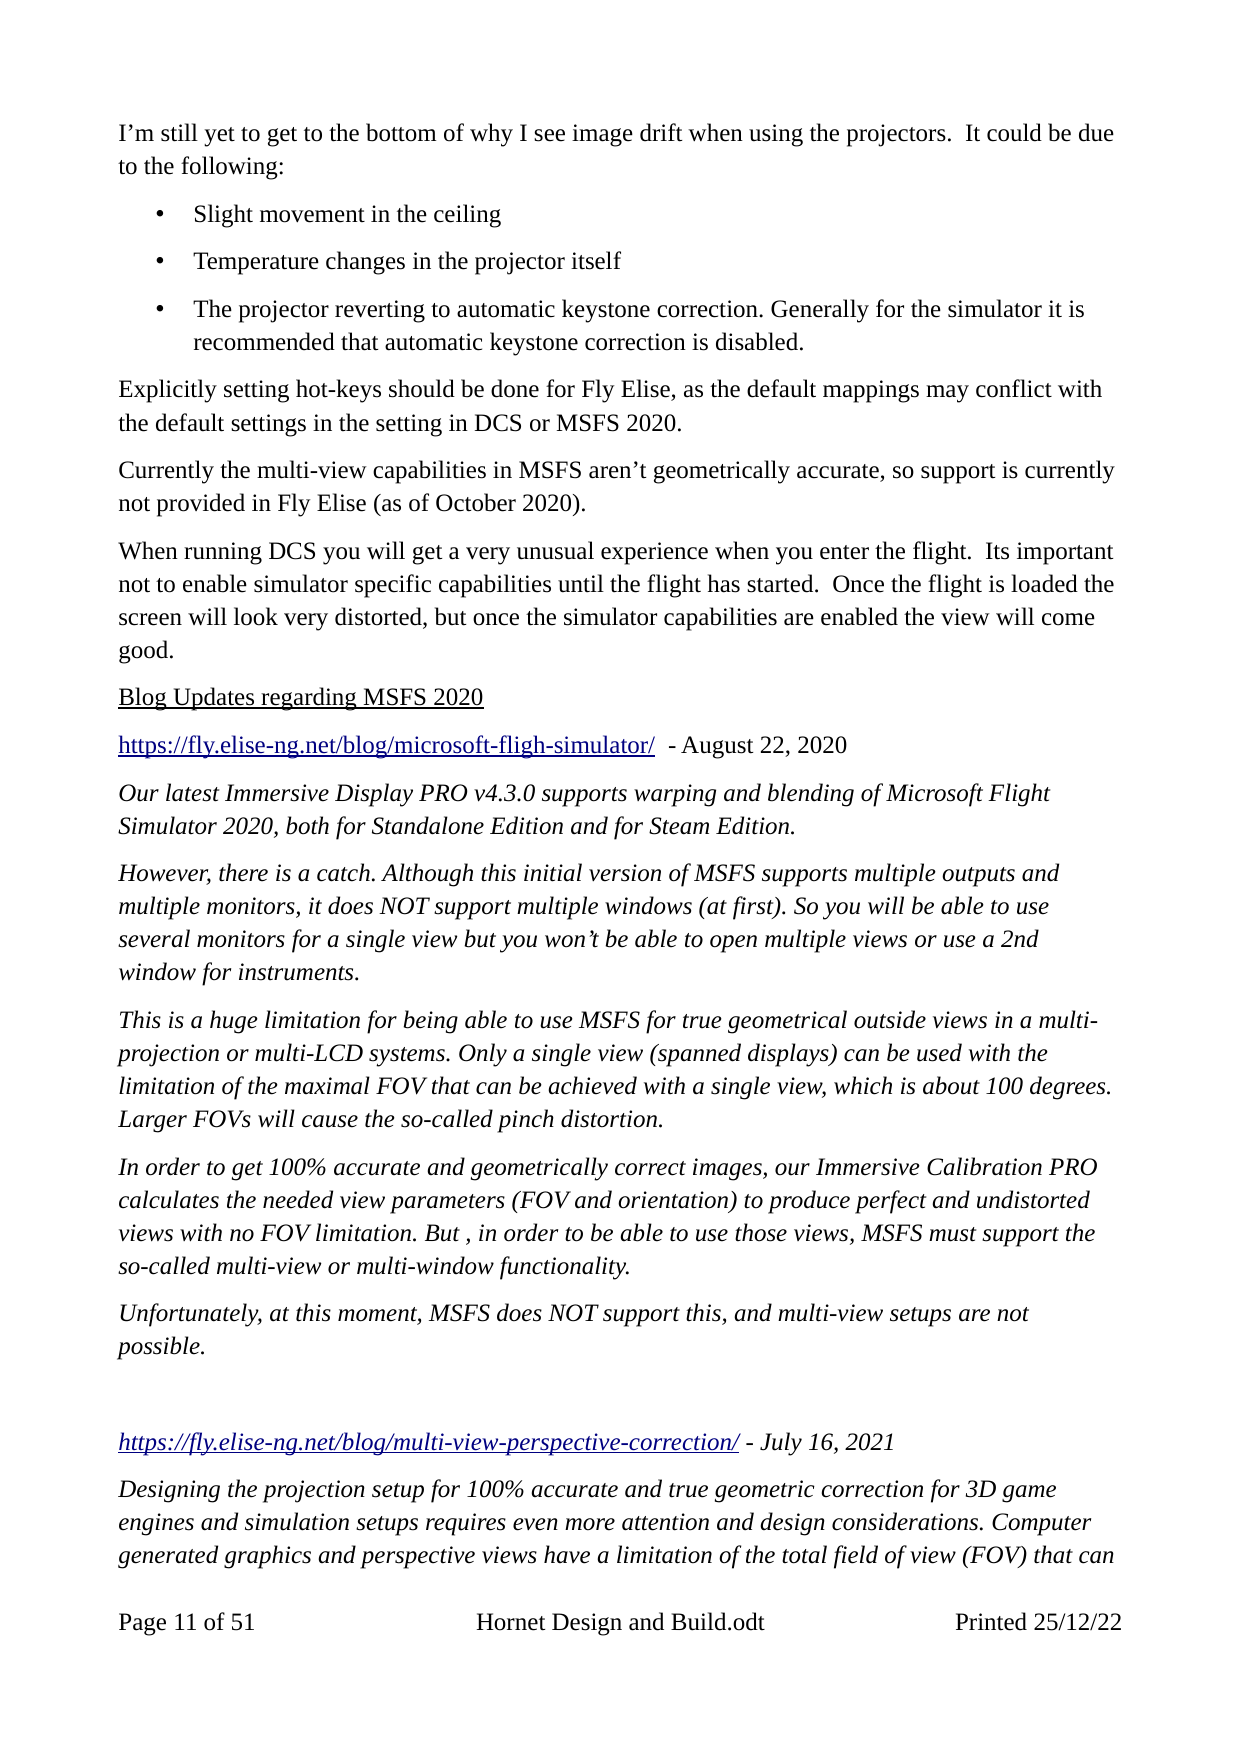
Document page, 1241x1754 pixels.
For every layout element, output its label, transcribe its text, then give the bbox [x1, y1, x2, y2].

text In order to get 100% accurate and geometrically correct images, our Immersive Calibration PRO calculates the needed view parameters (FOV and orientation) to produce perfect and undistorted views with no FOV limitation. But , in order to be able to use those views, MSFS must support the so-called multi-view or multi-window functionality. [118, 1152, 1122, 1279]
list Slight movement in the ceiling [156, 199, 1122, 227]
list The projector reverting to automatic keystone correction. Generally for the simulator it is recommended that automatic keystone correction is disabled. [156, 294, 1122, 356]
text https://fly.elise-ng.net/blog/multi-view-perspective-correction/ - July 16, 2021 [118, 1427, 1122, 1455]
text This is a huge limitation for being able to use MSFS for true geometrical outside views in a multi-projection or multi-LCD systems. Only a single view (spanned displays) can be used with the limitation of the maximal FOV that can be achieved with a single view, which is about 100 degrees. Larger FOVs will cause the so-called pinch distortion. [118, 1005, 1122, 1133]
text When running DCS you will get a very unusual experience when you enter the flight. Its important not to enable simulator specific capabilities until the flight has started. Once the flight is loaded the screen will look very distorted, but once the simulator capabilities are enabled the view will come good. [118, 536, 1122, 664]
text Unfortunately, at this moment, MSFS does NOT support this, and multi-view setups are not possible. [118, 1298, 1122, 1360]
text Designing the projection setup for 100% accurate and true geometric correction for 3D game engines and simulation setups requires even more attention and design considerations. Computer generated graphics and perspective views have a limitation of the total field of view (FOV) that can [118, 1474, 1122, 1569]
text Our latest Immersive Display PRO v4.3.0 supports warping and blending of Microsoft Flight Simulator 2020, both for Standalone Edition and for Steam Edition. [118, 778, 1122, 839]
text Currently the multi-view capabilities in MSFS aren’t geometrically accurate, so support is currently not provided in Fly Elise (as of October 2020). [118, 455, 1122, 517]
text Blog Updates regarding MSFS 2020 [118, 682, 1122, 711]
list Temperature changes in the projector itself [156, 246, 1122, 275]
text I’m still yet to get to the bottom of why I see image drift when using the projectors. It could be due to the following: [118, 118, 1122, 180]
text https://fly.elise-ng.net/blog/microsoft-fligh-simulator/ - August 22, 2020 [118, 730, 1122, 759]
text Explicitly setting hot-keys should be done for Fly Elise, as the default mappings may conflict with the default settings in the setting in DCS or MSFS 2020. [118, 374, 1122, 436]
text However, there is a catch. Although this initial version of MSFS supports multiple outputs and multiple monitors, it does NOT support multiple windows (at first). So you will be able to use several monitors for a single view but you won’t be able to open multiple views or use a 2nd window for instruments. [118, 858, 1122, 986]
